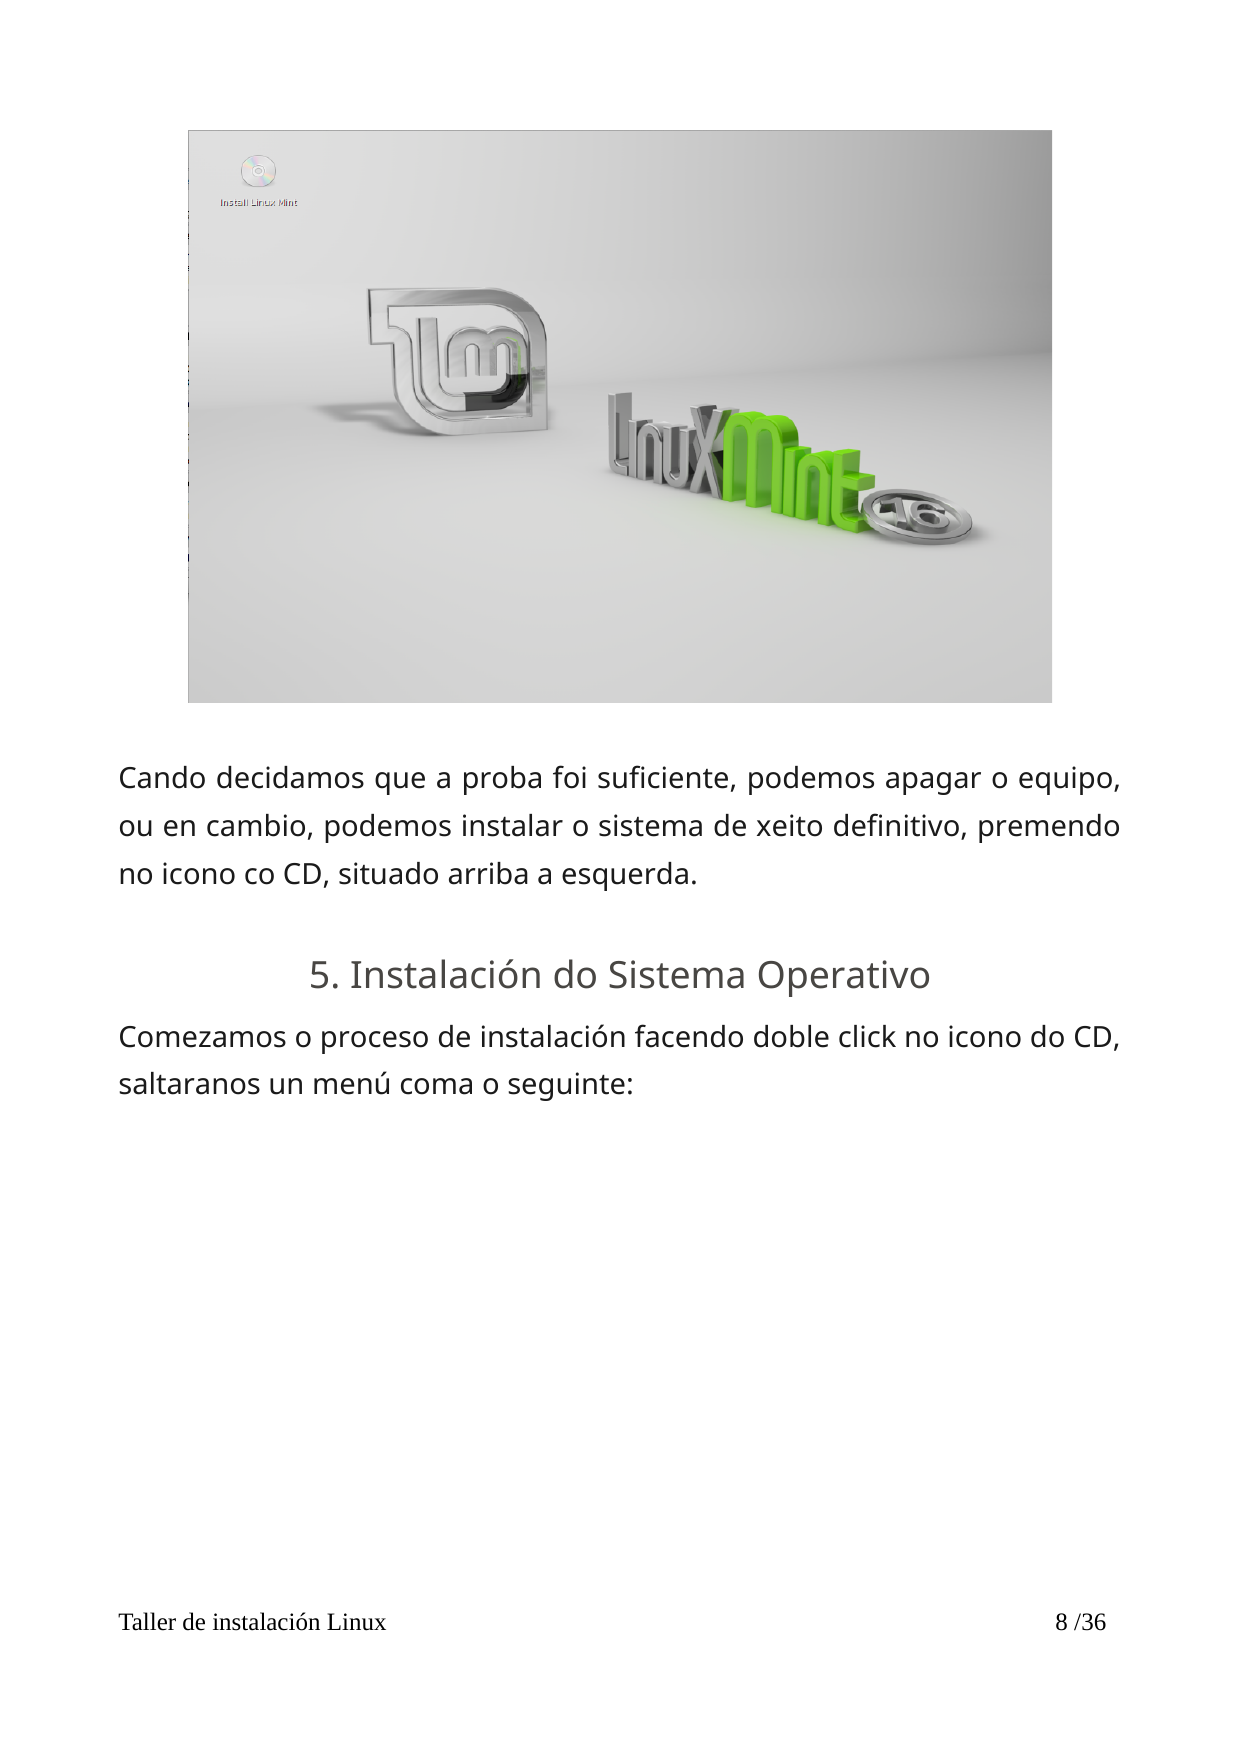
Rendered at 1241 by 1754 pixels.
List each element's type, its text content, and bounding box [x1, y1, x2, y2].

text 5. Instalación do Sistema Operativo [118, 948, 1122, 999]
picture [188, 130, 1053, 703]
text Cando decidamos que a proba foi suficiente, podemos apagar o equipo, ou en cambio, podemos instalar o sistema de xeito definitivo, premendo no icono co CD, situado arriba a esquerda. [118, 758, 1122, 893]
text Comezamos o proceso de instalación facendo doble click no icono do CD, saltaranos un menú coma o seguinte: [118, 1016, 1122, 1103]
